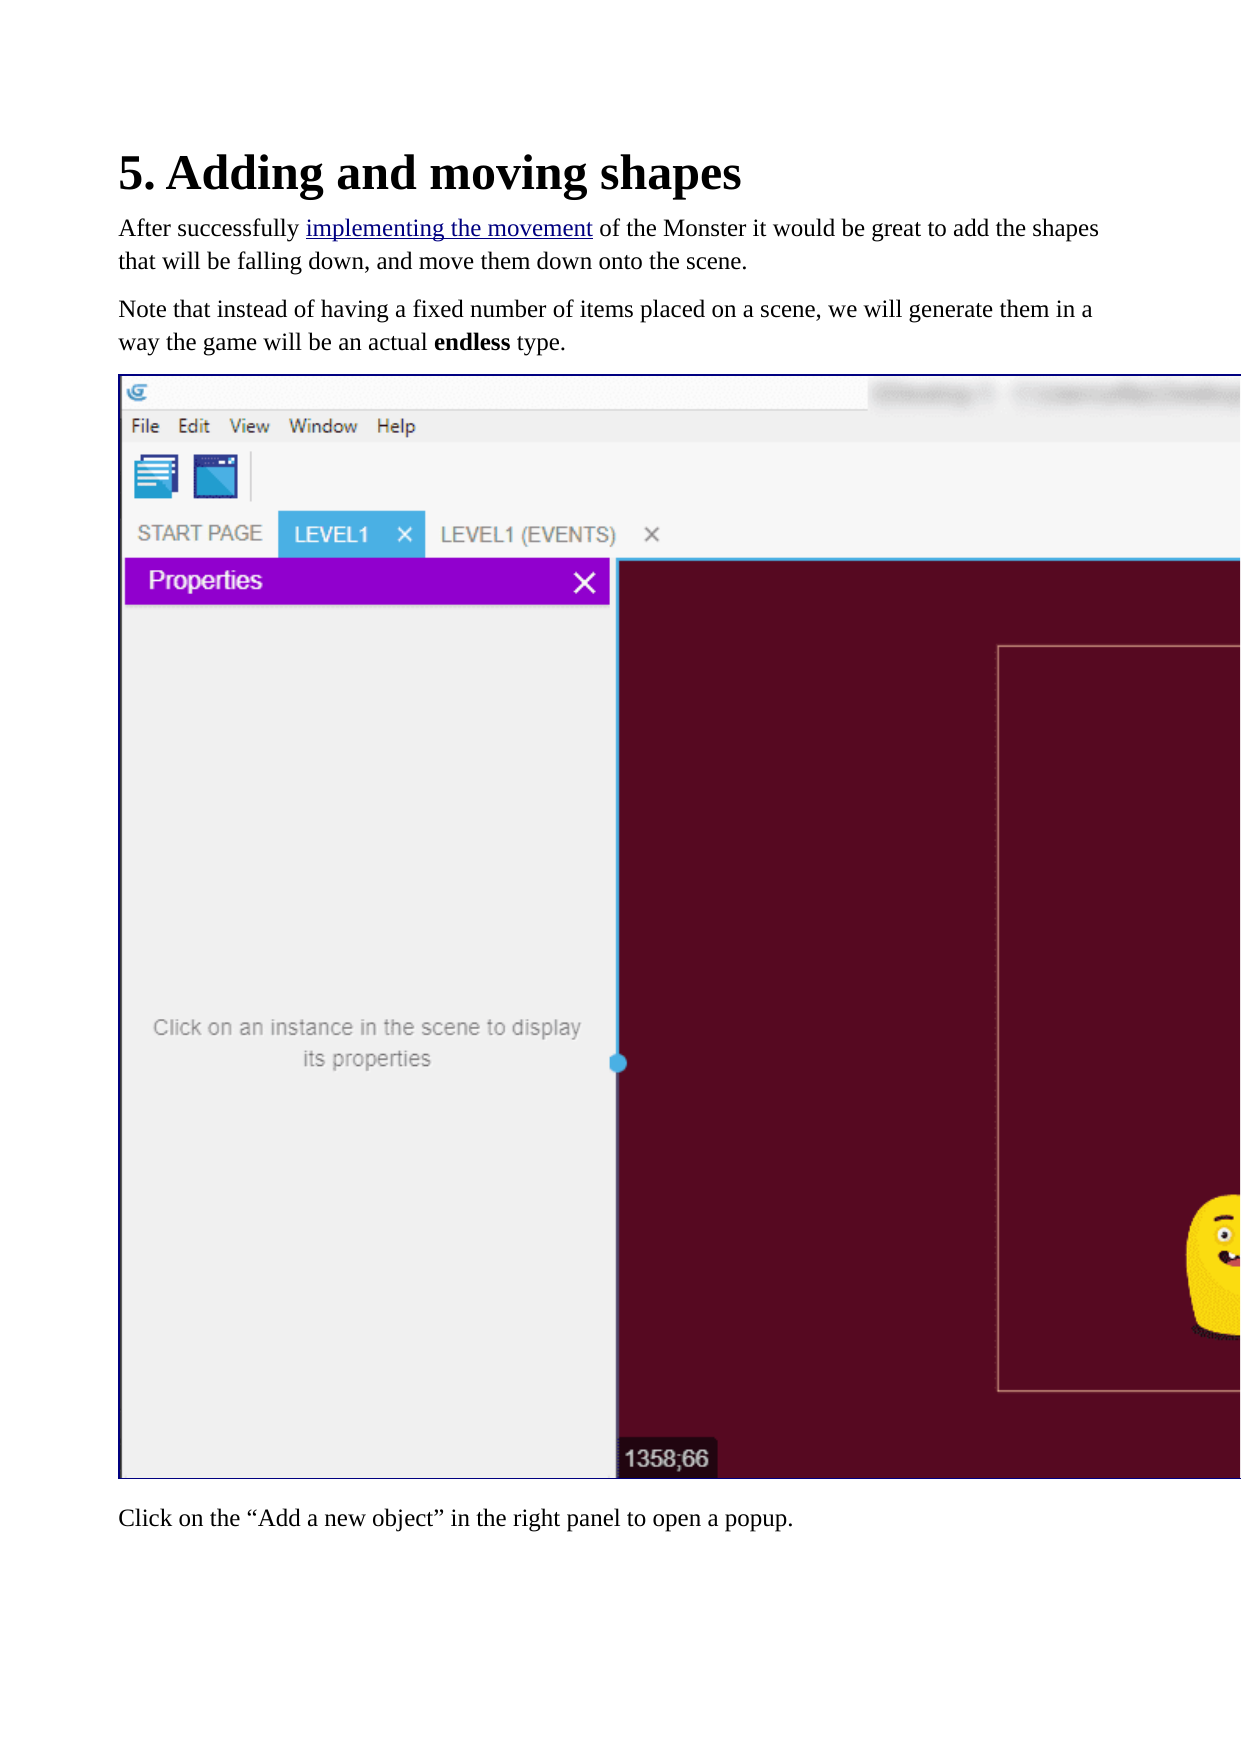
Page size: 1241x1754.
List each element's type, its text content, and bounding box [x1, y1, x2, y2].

text Click on the “Add a new object” in the right panel to open a popup. [118, 1503, 1122, 1532]
subtitle 5. Adding and moving shapes [118, 143, 1122, 201]
text Note that instead of having a fixed number of items placed on a scene, we will generate them in a way the game will be an actual endless type. [118, 294, 1122, 356]
text After successfully implementing the movement of the Monster it would be great to add the shapes that will be falling down, and move them down onto the scene. [118, 213, 1122, 275]
picture [120, 376, 1241, 1478]
